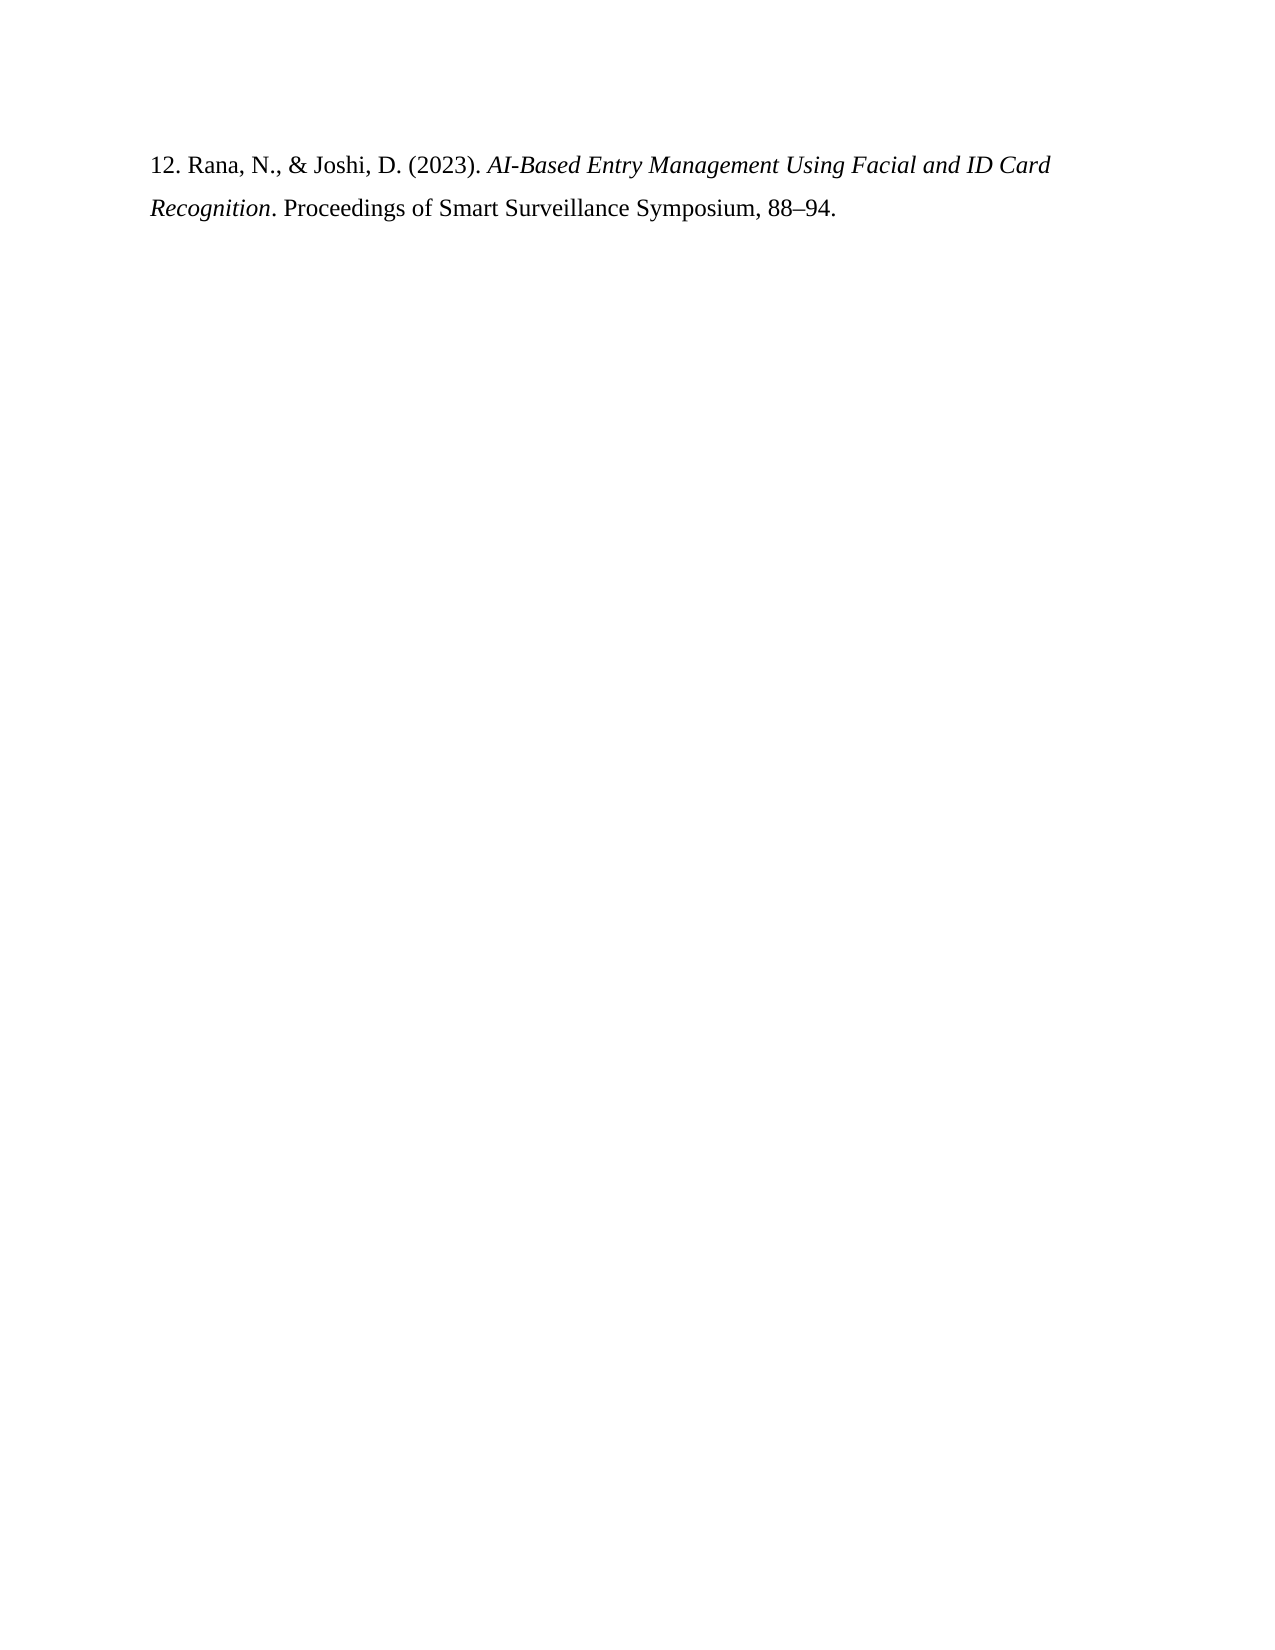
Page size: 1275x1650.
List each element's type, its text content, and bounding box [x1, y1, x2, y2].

subtitle 12. Rana, N., & Joshi, D. (2023). AI-Based Entry Management Using Facial and ID Card Recognition. Proceedings of Smart Surveillance Symposium, 88–94. [150, 150, 1125, 222]
